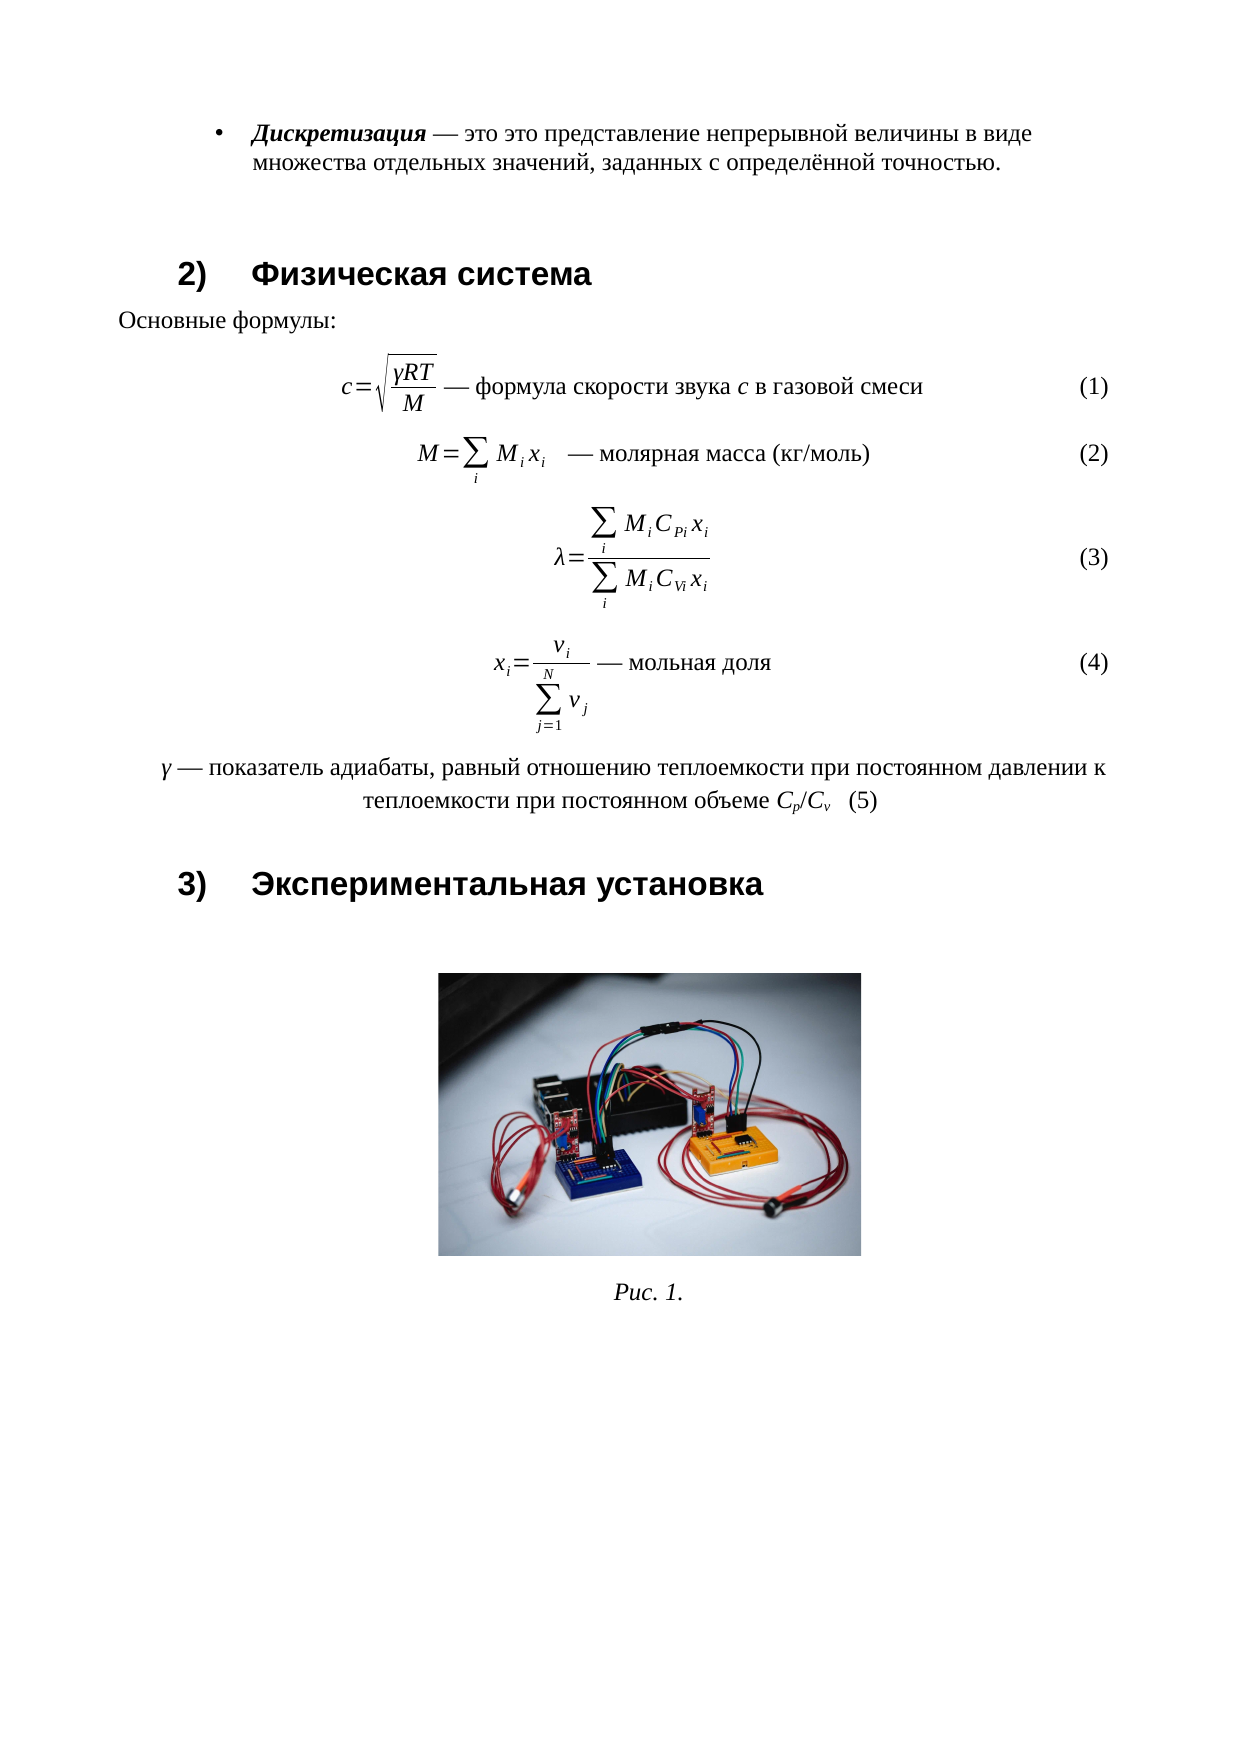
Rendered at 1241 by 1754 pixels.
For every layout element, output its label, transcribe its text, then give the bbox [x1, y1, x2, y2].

subtitle Экспериментальная установка [177, 864, 1093, 902]
text — мольная доля (4) [118, 630, 1122, 733]
picture [438, 973, 862, 1256]
text Основные формулы: [118, 305, 1122, 333]
text — молярная масса (кг/моль) (2) [118, 436, 1122, 487]
text Рис. 1. [177, 1277, 1122, 1306]
list Дискретизация — это это представление непрерывной величины в виде множества отдельных значений, заданных с определённой точностью. [215, 118, 1122, 176]
subtitle Физическая система [177, 254, 1093, 292]
text (3) [118, 506, 1122, 612]
text γ — показатель адиабаты, равный отношению теплоемкости при постоянном давлении к теплоемкости при постоянном объеме Cp/Cv (5) [118, 752, 1122, 814]
text — формула скорости звука c в газовой смеси (1) [118, 352, 1122, 417]
